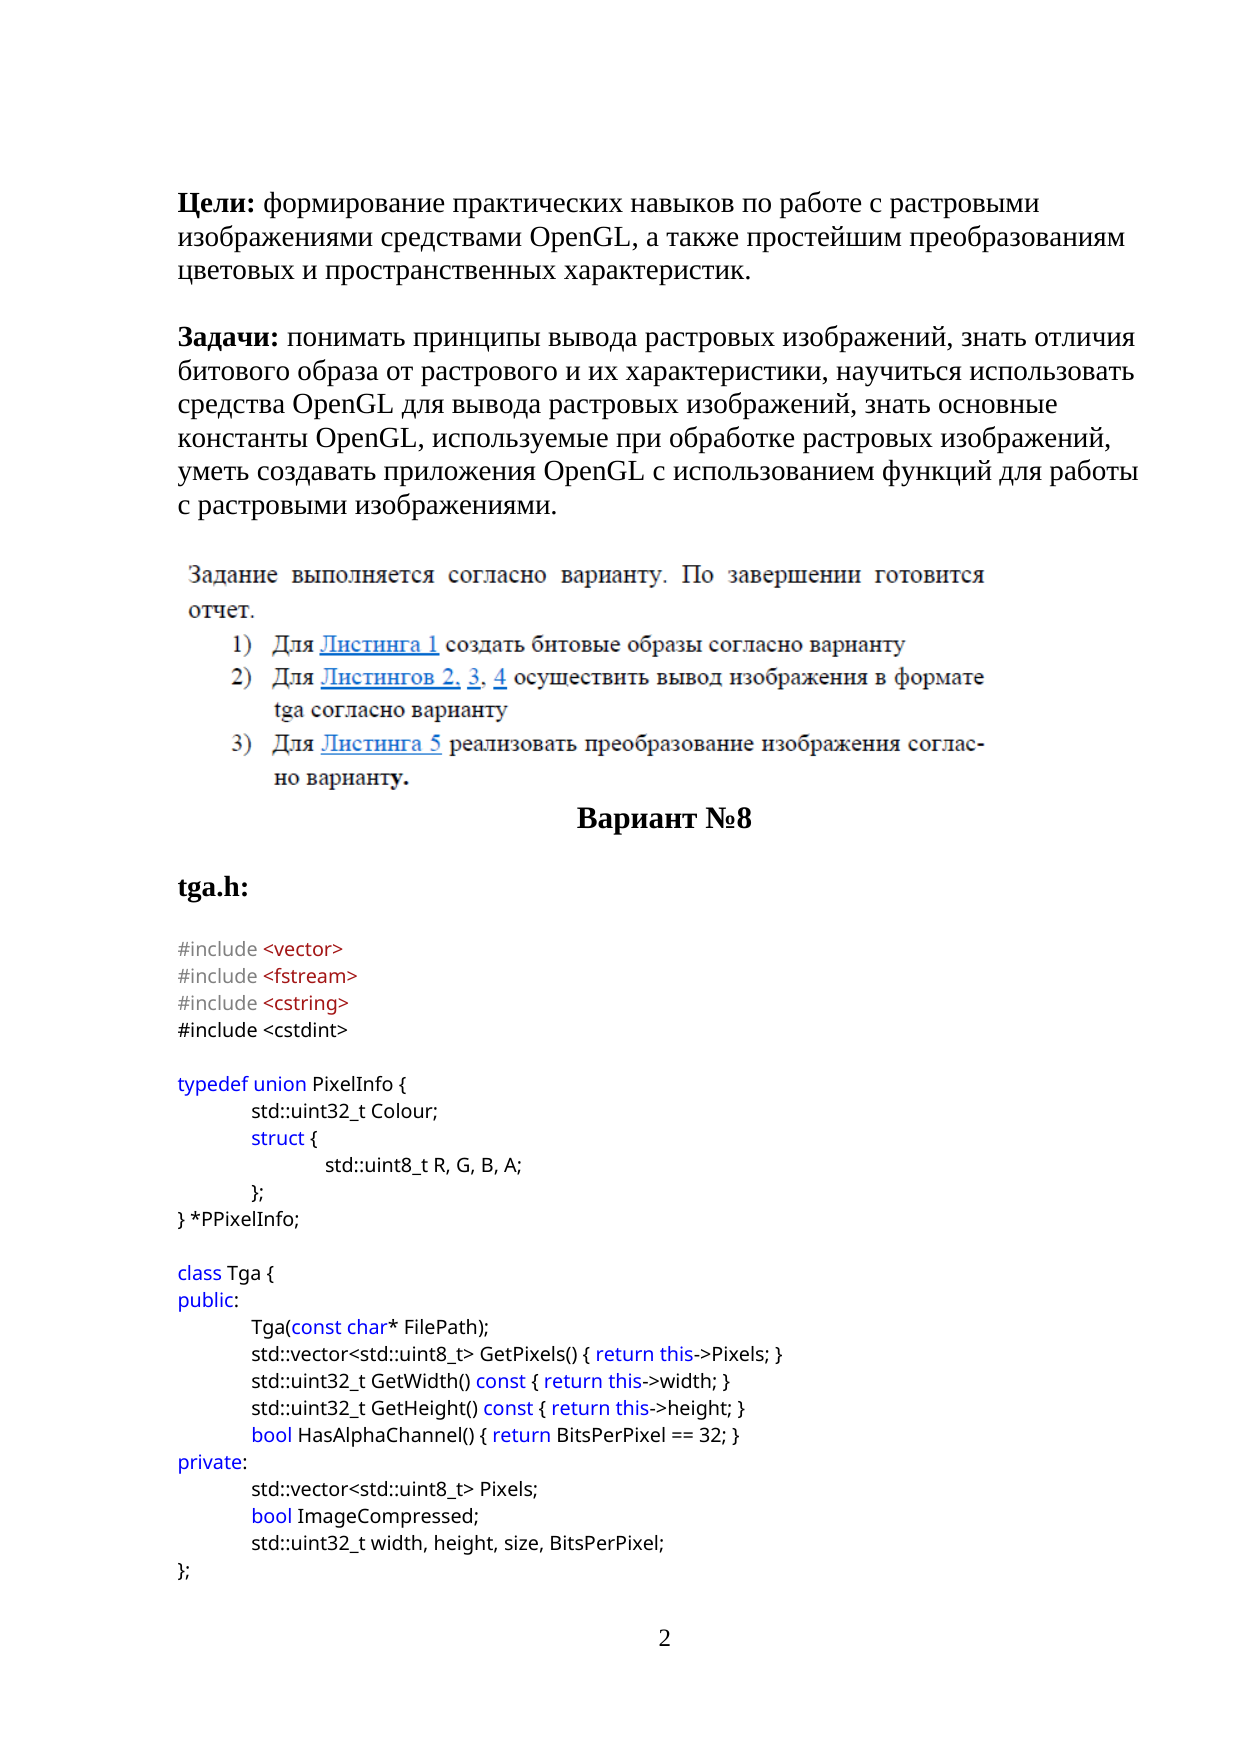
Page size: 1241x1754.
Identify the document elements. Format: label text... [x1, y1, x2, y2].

text }; [177, 1556, 1152, 1583]
text Tga(const char* FilePath); [177, 1313, 1152, 1340]
text #include <vector> [177, 936, 1152, 963]
text std::uint8_t R, G, B, A; [177, 1152, 1152, 1178]
text std::vector<std::uint8_t> GetPixels() { return this->Pixels; } [177, 1340, 1152, 1367]
text #include <fstream> [177, 963, 1152, 990]
text Задачи: понимать принципы вывода растровых изображений, знать отличия битового образа от растрового и их характеристики, научиться использовать средства OpenGL для вывода растровых изображений, знать основные константы OpenGL, используемые при обработке растровых изображений, уметь создавать приложения OpenGL с использованием функций для работы с растровыми изображениями. [177, 319, 1152, 521]
text #include <cstdint> [177, 1017, 1152, 1044]
text public: [177, 1286, 1152, 1313]
text } *PPixelInfo; [177, 1206, 1152, 1232]
text std::uint32_t width, height, size, BitsPerPixel; [177, 1529, 1152, 1556]
text std::uint32_t Colour; [177, 1098, 1152, 1124]
text #include <cstring> [177, 990, 1152, 1017]
text tga.h: [177, 869, 1152, 902]
text Вариант №8 [177, 799, 1152, 835]
text bool HasAlphaChannel() { return BitsPerPixel == 32; } [177, 1421, 1152, 1448]
text std::vector<std::uint8_t> Pixels; [177, 1475, 1152, 1502]
text bool ImageCompressed; [177, 1502, 1152, 1529]
text struct { [177, 1124, 1152, 1152]
text std::uint32_t GetHeight() const { return this->height; } [177, 1394, 1152, 1421]
text class Tga { [177, 1259, 1152, 1286]
text Цели: формирование практических навыков по работе с растровыми изображениями средствами OpenGL, а также простейшим преобразованиям цветовых и пространственных характеристик. [177, 185, 1152, 286]
picture [177, 554, 1005, 800]
text private: [177, 1448, 1152, 1475]
text }; [177, 1178, 1152, 1206]
text typedef union PixelInfo { [177, 1071, 1152, 1098]
text std::uint32_t GetWidth() const { return this->width; } [177, 1367, 1152, 1394]
